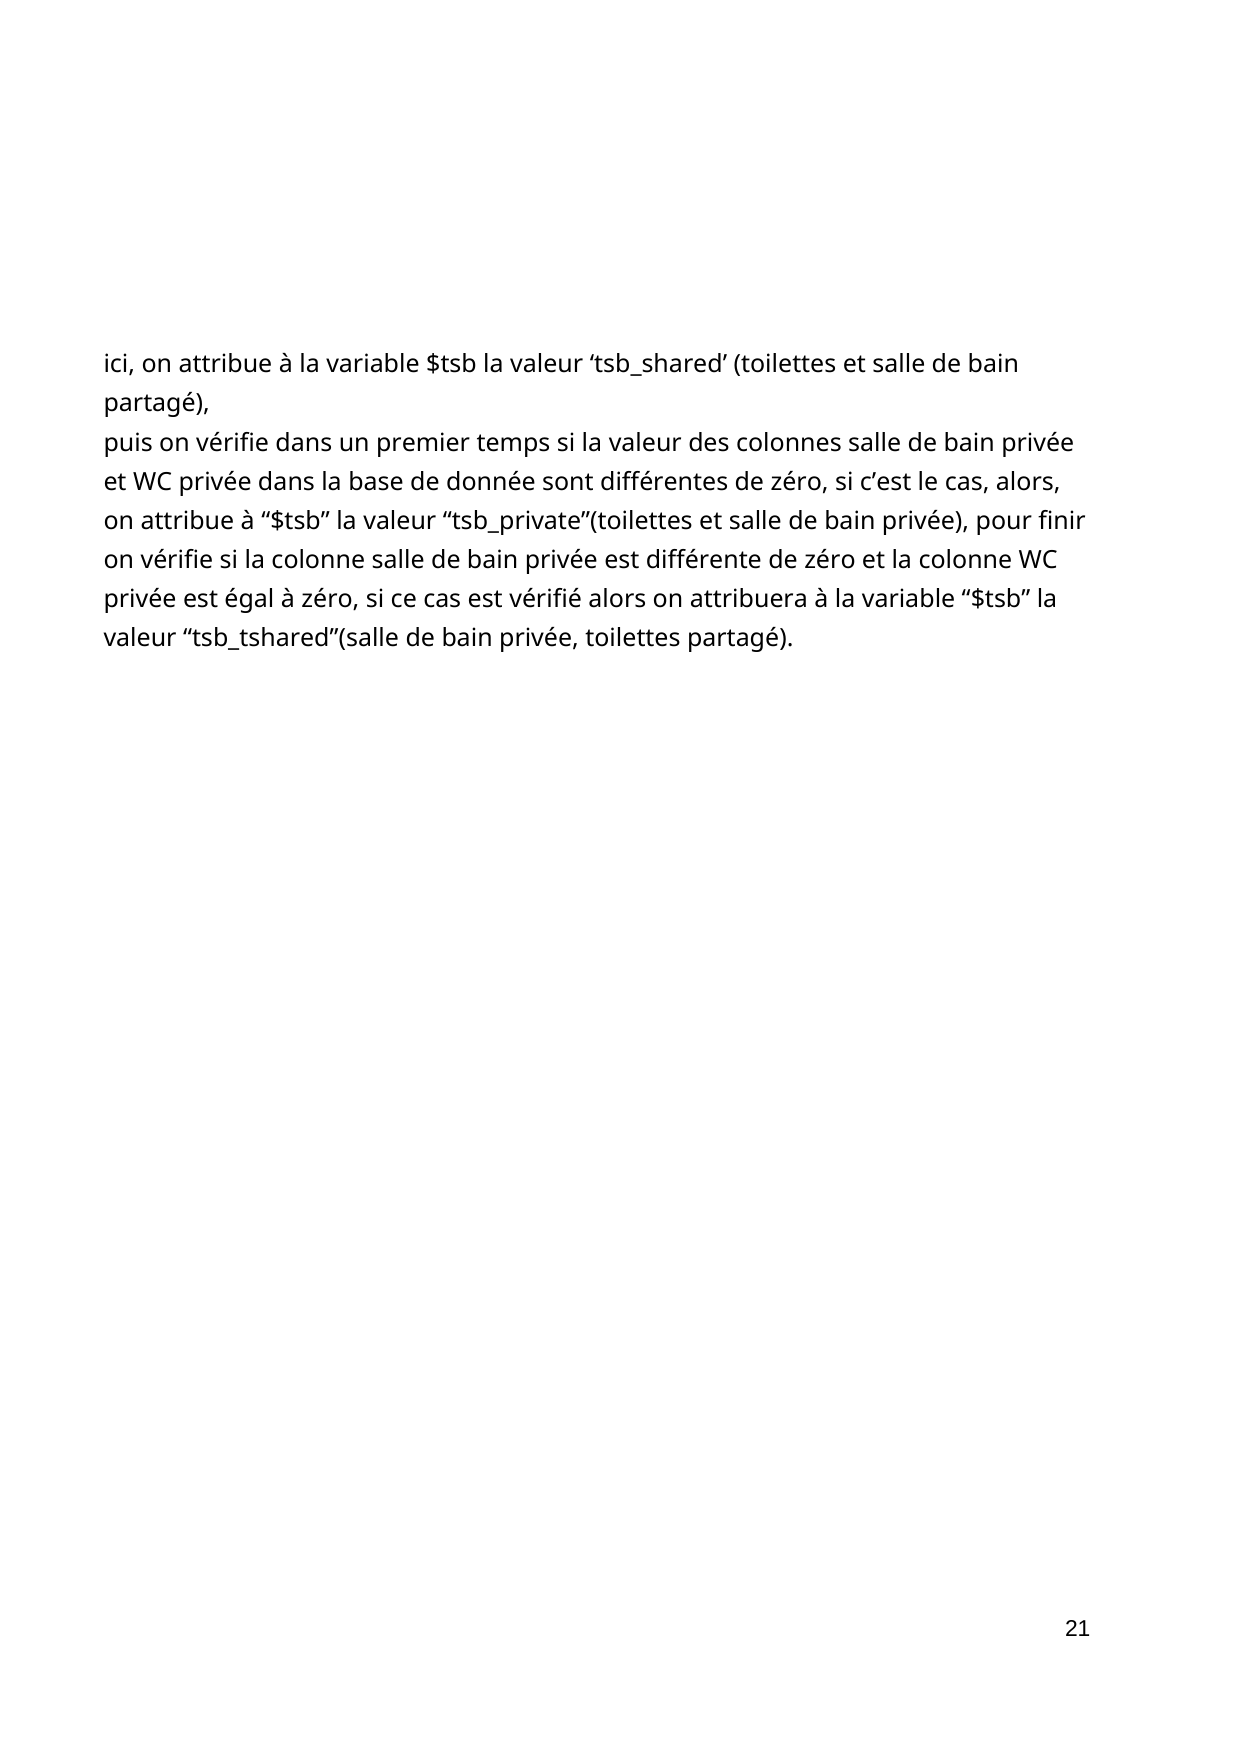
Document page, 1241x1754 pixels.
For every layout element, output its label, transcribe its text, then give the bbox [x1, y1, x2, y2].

text puis on vérifie dans un premier temps si la valeur des colonnes salle de bain privée et WC privée dans la base de donnée sont différentes de zéro, si c’est le cas, alors, on attribue à “$tsb” la valeur “tsb_private”(toilettes et salle de bain privée), pour finir on vérifie si la colonne salle de bain privée est différente de zéro et la colonne WC privée est égal à zéro, si ce cas est vérifié alors on attribuera à la variable “$tsb” la valeur “tsb_tshared”(salle de bain privée, toilettes partagé). [103, 424, 1090, 654]
text ici, on attribue à la variable $tsb la valeur ‘tsb_shared’ (toilettes et salle de bain partagé), [103, 346, 1090, 419]
